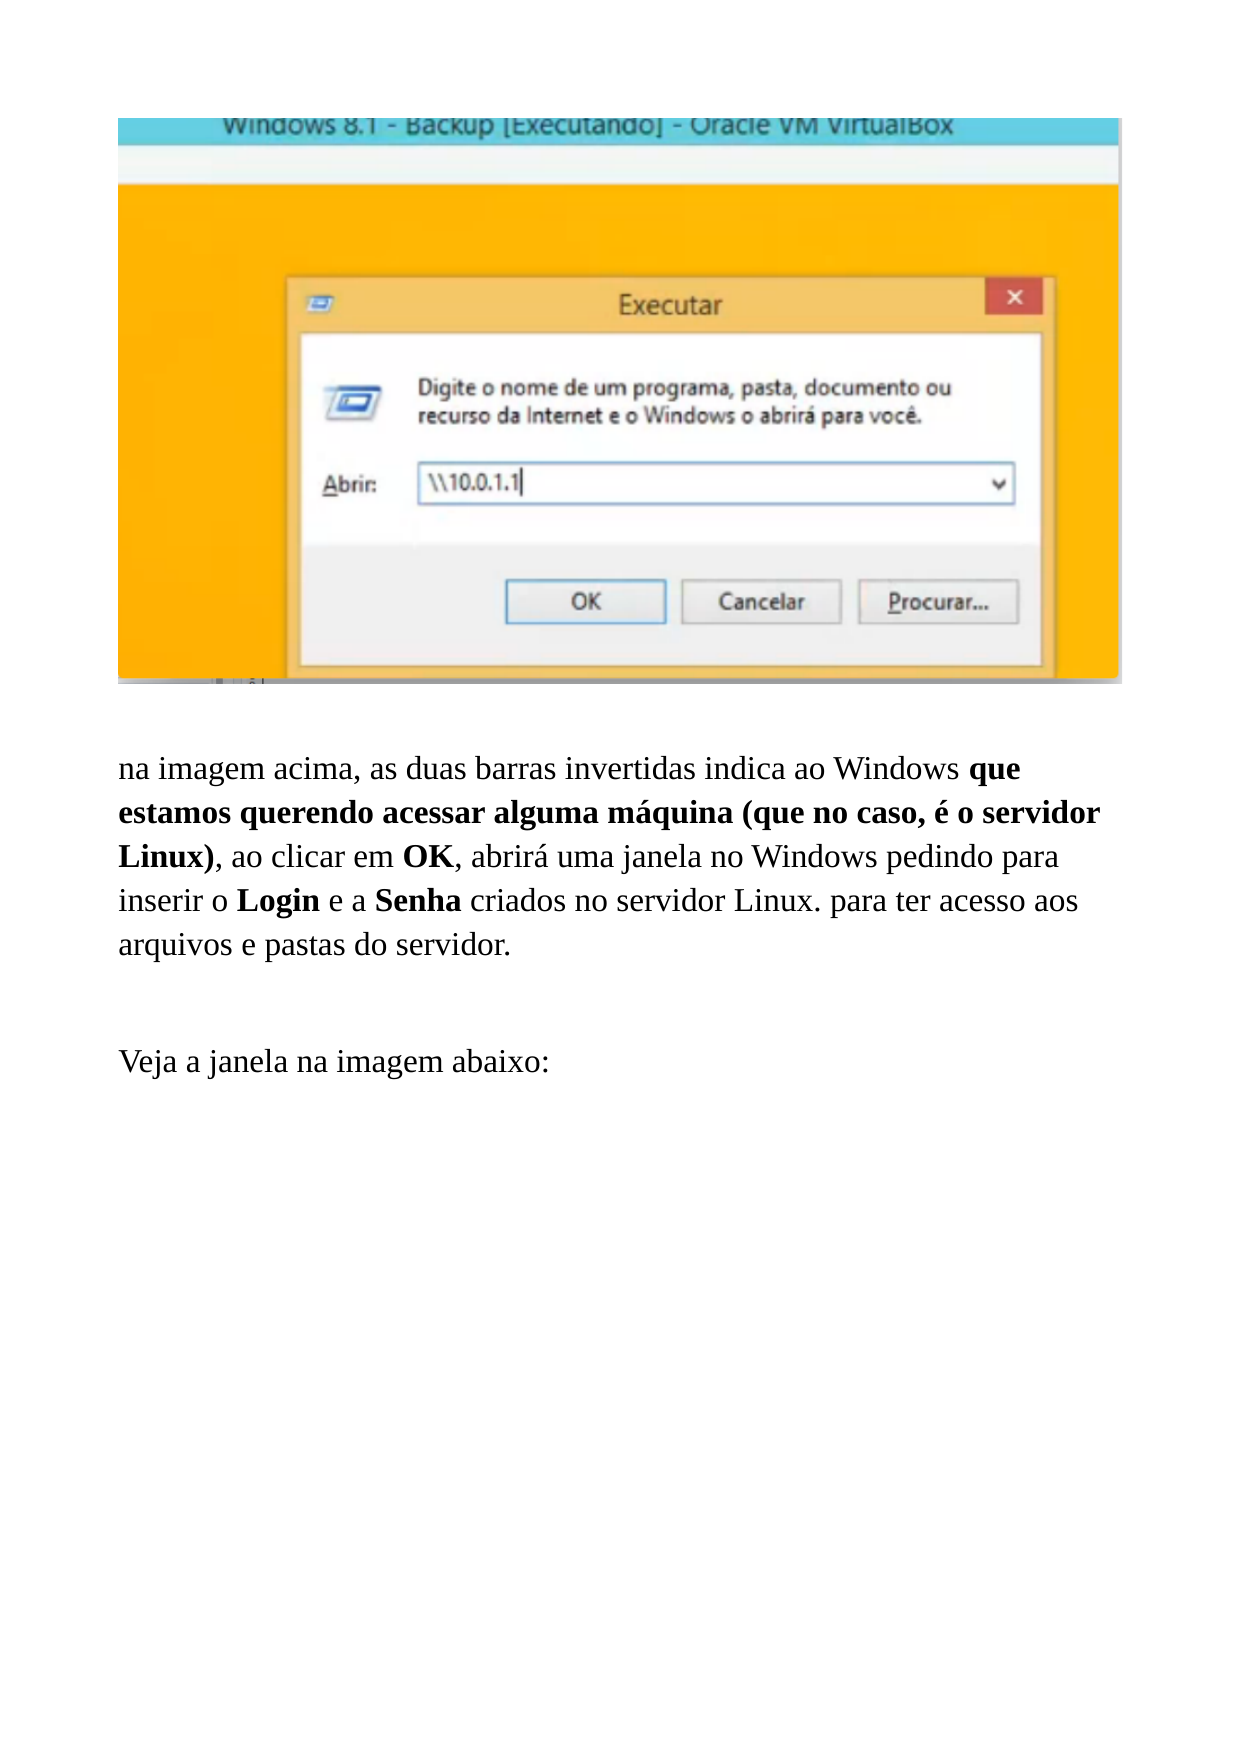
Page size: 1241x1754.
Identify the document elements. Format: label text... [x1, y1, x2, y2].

picture [118, 118, 1123, 684]
text Veja a janela na imagem abaixo: [118, 1042, 1122, 1080]
text na imagem acima, as duas barras invertidas indica ao Windows que estamos querendo acessar alguma máquina (que no caso, é o servidor Linux), ao clicar em OK, abrirá uma janela no Windows pedindo para inserir o Login e a Senha criados no servidor Linux. para ter acesso aos arquivos e pastas do servidor. [118, 748, 1122, 963]
